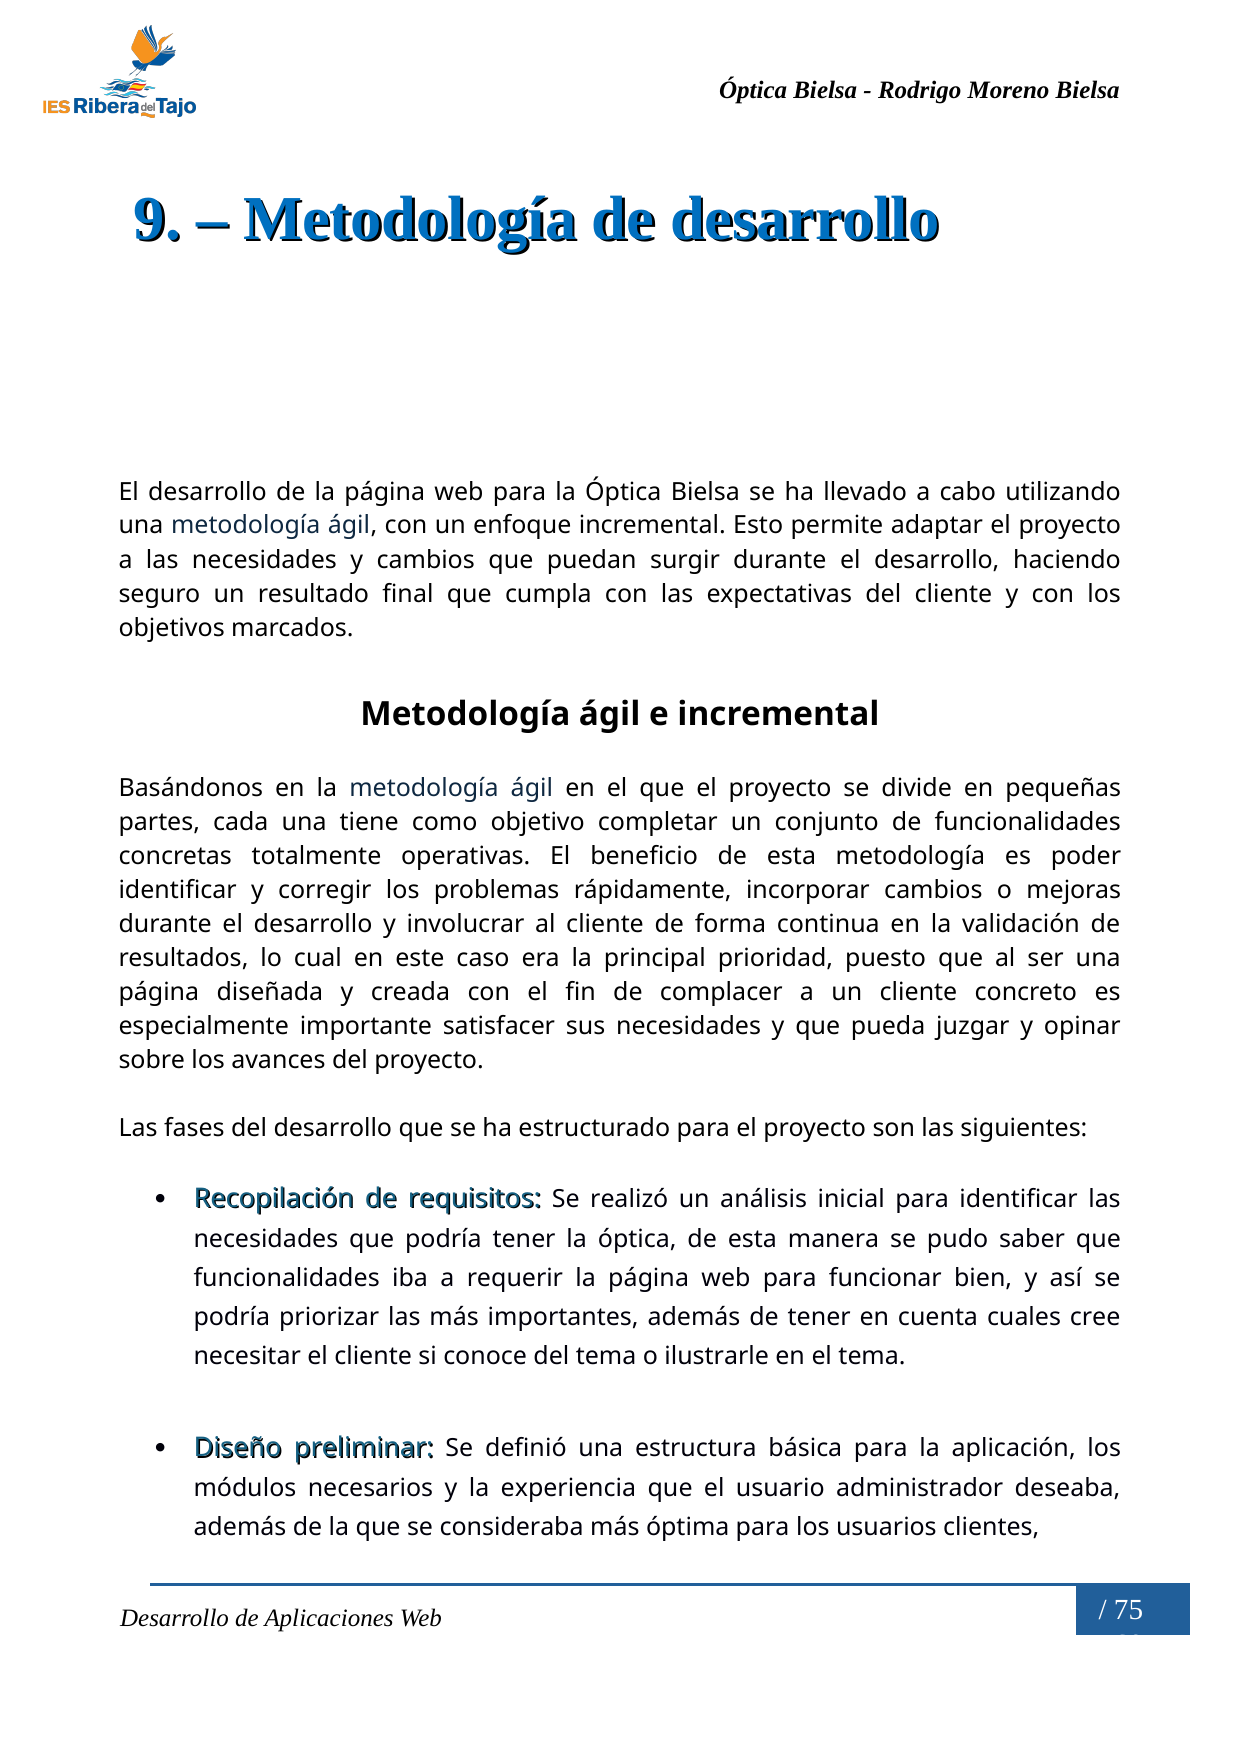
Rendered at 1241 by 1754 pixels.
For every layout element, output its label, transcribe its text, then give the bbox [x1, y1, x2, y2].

text Metodología ágil e incremental [118, 690, 1122, 735]
subtitle 9. – Metodología de desarrollo [133, 181, 1105, 253]
text Basándonos en la metodología ágil en el que el proyecto se divide en pequeñas partes, cada una tiene como objetivo completar un conjunto de funcionalidades concretas totalmente operativas. El beneficio de esta metodología es poder identificar y corregir los problemas rápidamente, incorporar cambios o mejoras durante el desarrollo y involucrar al cliente de forma continua en la validación de resultados, lo cual en este caso era la principal prioridad, puesto que al ser una página diseñada y creada con el fin de complacer a un cliente concreto es especialmente importante satisfacer sus necesidades y que pueda juzgar y opinar sobre los avances del proyecto. [118, 769, 1122, 1076]
list Recopilación de requisitos: Se realizó un análisis inicial para identificar las necesidades que podría tener la óptica, de esta manera se pudo saber que funcionalidades iba a requerir la página web para funcionar bien, y así se podría priorizar las más importantes, además de tener en cuenta cuales cree necesitar el cliente si conoce del tema o ilustrarle en el tema. [156, 1178, 1122, 1372]
list Diseño preliminar: Se definió una estructura básica para la aplicación, los módulos necesarios y la experiencia que el usuario administrador deseaba, además de la que se consideraba más óptima para los usuarios clientes, [156, 1428, 1122, 1543]
text El desarrollo de la página web para la Óptica Bielsa se ha llevado a cabo utilizando una metodología ágil, con un enfoque incremental. Esto permite adaptar el proyecto a las necesidades y cambios que puedan surgir durante el desarrollo, haciendo seguro un resultado final que cumpla con las expectativas del cliente y con los objetivos marcados. [118, 195, 1122, 643]
text Las fases del desarrollo que se ha estructurado para el proyecto son las siguientes: [118, 1110, 1122, 1144]
